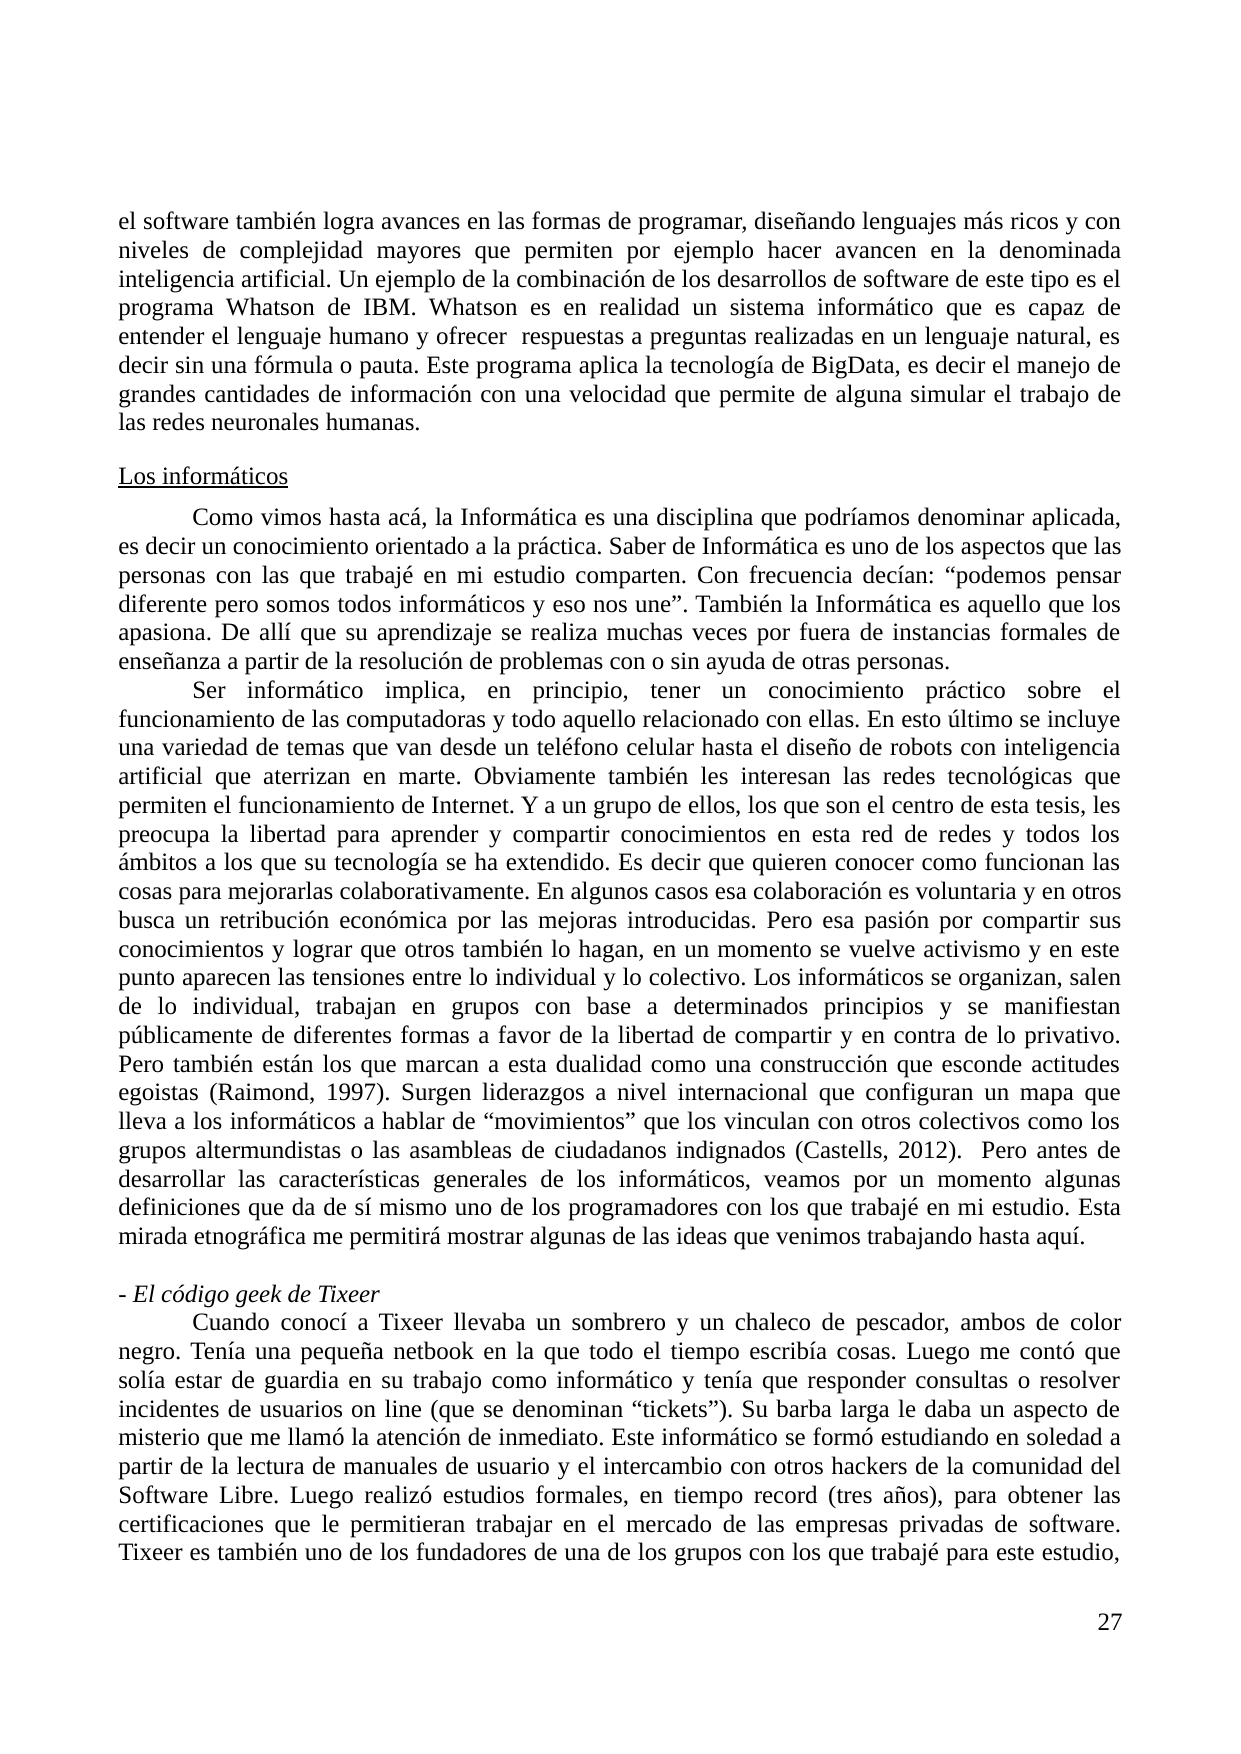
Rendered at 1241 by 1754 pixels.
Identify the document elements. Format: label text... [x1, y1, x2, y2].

subtitle - El código geek de Tixeer [118, 1279, 1122, 1307]
subtitle Los informáticos [118, 461, 1122, 490]
text Ser informático implica, en principio, tener un conocimiento práctico sobre el funcionamiento de las computadoras y todo aquello relacionado con ellas. En esto último se incluye una variedad de temas que van desde un teléfono celular hasta el diseño de robots con inteligencia artificial que aterrizan en marte. Obviamente también les interesan las redes tecnológicas que permiten el funcionamiento de Internet. Y a un grupo de ellos, los que son el centro de esta tesis, les preocupa la libertad para aprender y compartir conocimientos en esta red de redes y todos los ámbitos a los que su tecnología se ha extendido. Es decir que quieren conocer como funcionan las cosas para mejorarlas colaborativamente. En algunos casos esa colaboración es voluntaria y en otros busca un retribución económica por las mejoras introducidas. Pero esa pasión por compartir sus conocimientos y lograr que otros también lo hagan, en un momento se vuelve activismo y en este punto aparecen las tensiones entre lo individual y lo colectivo. Los informáticos se organizan, salen de lo individual, trabajan en grupos con base a determinados principios y se manifiestan públicamente de diferentes formas a favor de la libertad de compartir y en contra de lo privativo. Pero también están los que marcan a esta dualidad como una construcción que esconde actitudes egoistas (Raimond, 1997). Surgen liderazgos a nivel internacional que configuran un mapa que lleva a los informáticos a hablar de “movimientos” que los vinculan con otros colectivos como los grupos altermundistas o las asambleas de ciudadanos indignados (Castells, 2012). Pero antes de desarrollar las características generales de los informáticos, veamos por un momento algunas definiciones que da de sí mismo uno de los programadores con los que trabajé en mi estudio. Esta mirada etnográfica me permitirá mostrar algunas de las ideas que venimos trabajando hasta aquí. [118, 675, 1122, 1250]
text Cuando conocí a Tixeer llevaba un sombrero y un chaleco de pescador, ambos de color negro. Tenía una pequeña netbook en la que todo el tiempo escribía cosas. Luego me contó que solía estar de guardia en su trabajo como informático y tenía que responder consultas o resolver incidentes de usuarios on line (que se denominan “tickets”). Su barba larga le daba un aspecto de misterio que me llamó la atención de inmediato. Este informático se formó estudiando en soledad a partir de la lectura de manuales de usuario y el intercambio con otros hackers de la comunidad del Software Libre. Luego realizó estudios formales, en tiempo record (tres años), para obtener las certificaciones que le permitieran trabajar en el mercado de las empresas privadas de software. Tixeer es también uno de los fundadores de una de los grupos con los que trabajé para este estudio, [118, 1307, 1122, 1566]
text el software también logra avances en las formas de programar, diseñando lenguajes más ricos y con niveles de complejidad mayores que permiten por ejemplo hacer avancen en la denominada inteligencia artificial. Un ejemplo de la combinación de los desarrollos de software de este tipo es el programa Whatson de IBM. Whatson es en realidad un sistema informático que es capaz de entender el lenguaje humano y ofrecer respuestas a preguntas realizadas en un lenguaje natural, es decir sin una fórmula o pauta. Este programa aplica la tecnología de BigData, es decir el manejo de grandes cantidades de información con una velocidad que permite de alguna simular el trabajo de las redes neuronales humanas. [118, 206, 1122, 436]
text Como vimos hasta acá, la Informática es una disciplina que podríamos denominar aplicada, es decir un conocimiento orientado a la práctica. Saber de Informática es uno de los aspectos que las personas con las que trabajé en mi estudio comparten. Con frecuencia decían: “podemos pensar diferente pero somos todos informáticos y eso nos une”. También la Informática es aquello que los apasiona. De allí que su aprendizaje se realiza muchas veces por fuera de instancias formales de enseñanza a partir de la resolución de problemas con o sin ayuda de otras personas. [118, 502, 1122, 675]
